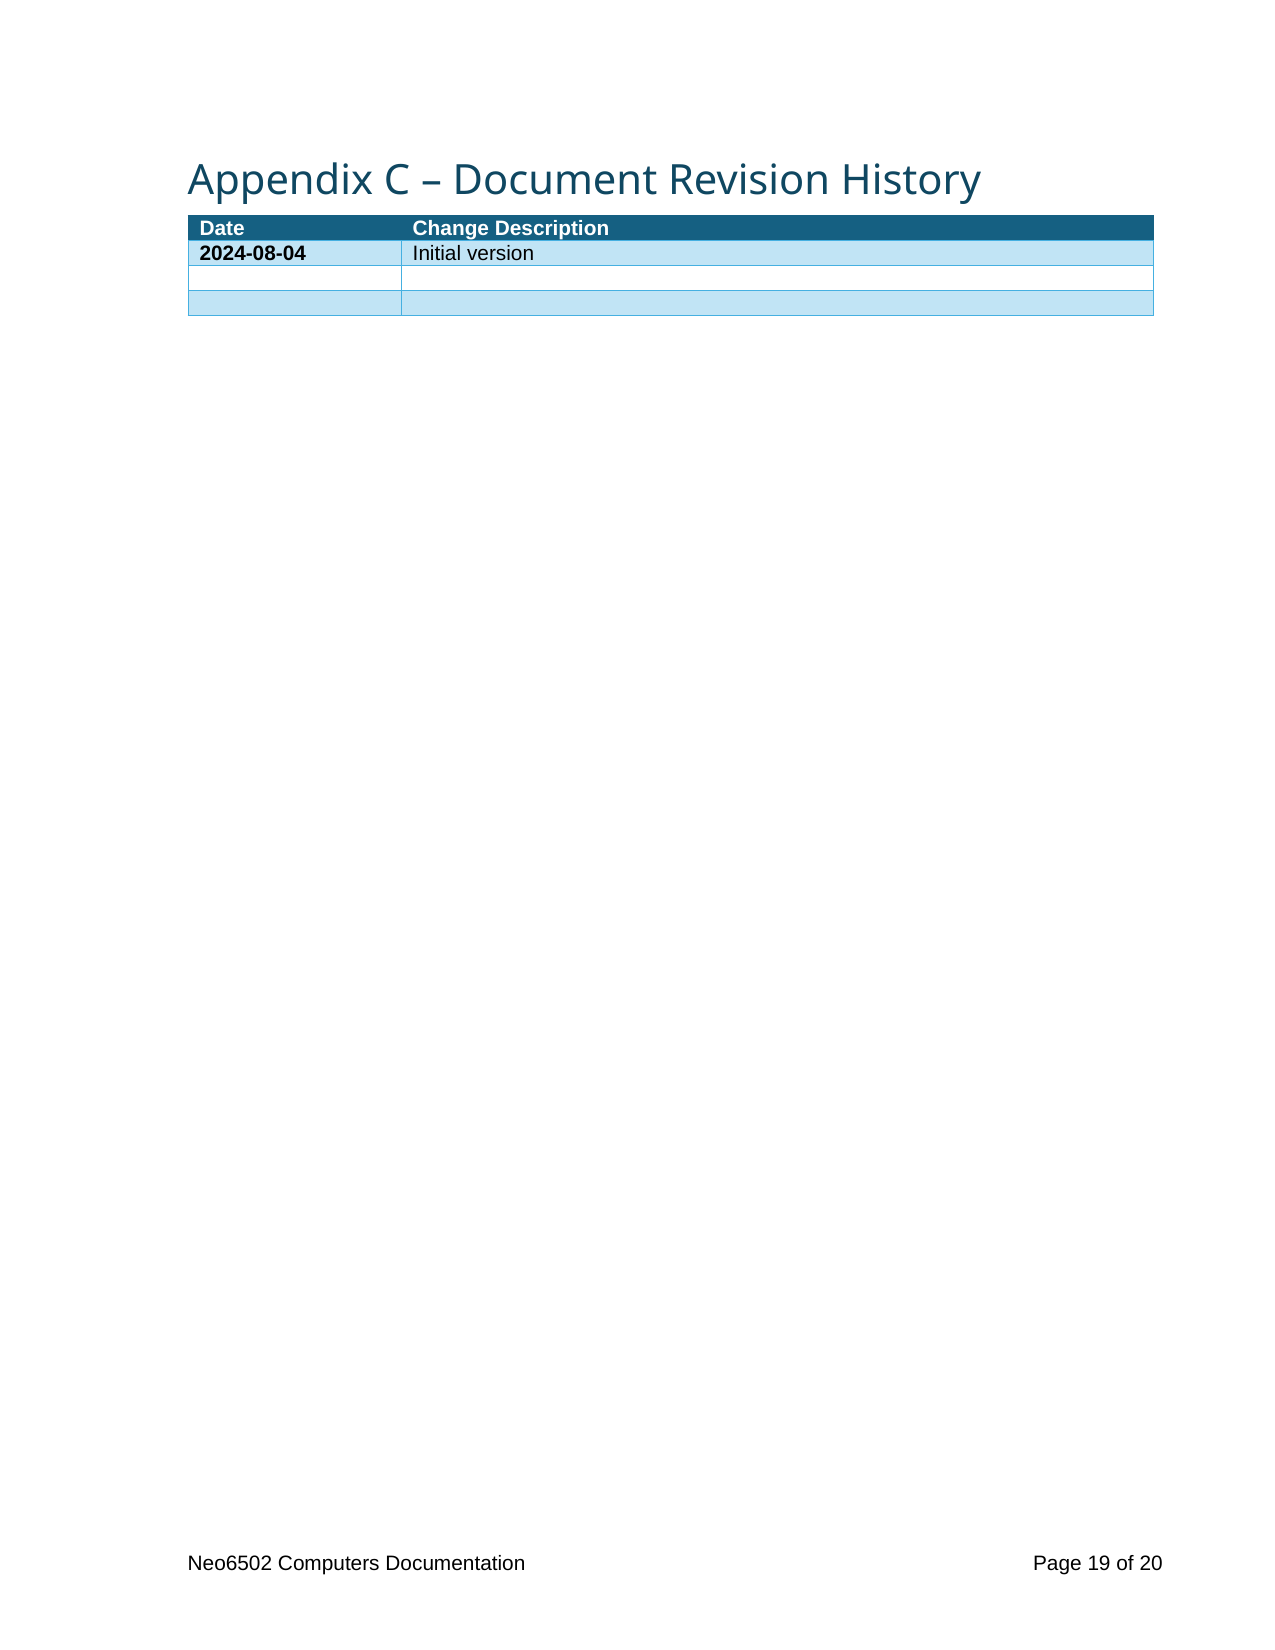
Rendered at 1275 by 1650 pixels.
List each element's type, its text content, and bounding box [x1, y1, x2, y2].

table_header Change Description [402, 216, 1153, 240]
table_cell [402, 291, 1153, 315]
table_cell [189, 266, 401, 290]
table_header Date [189, 216, 401, 240]
table_cell Initial version [402, 241, 1153, 265]
table_cell 2024-08-04 [189, 241, 401, 265]
subtitle Appendix C – Document Revision History [187, 150, 1162, 207]
table_cell [189, 291, 401, 315]
table_cell [402, 266, 1153, 290]
